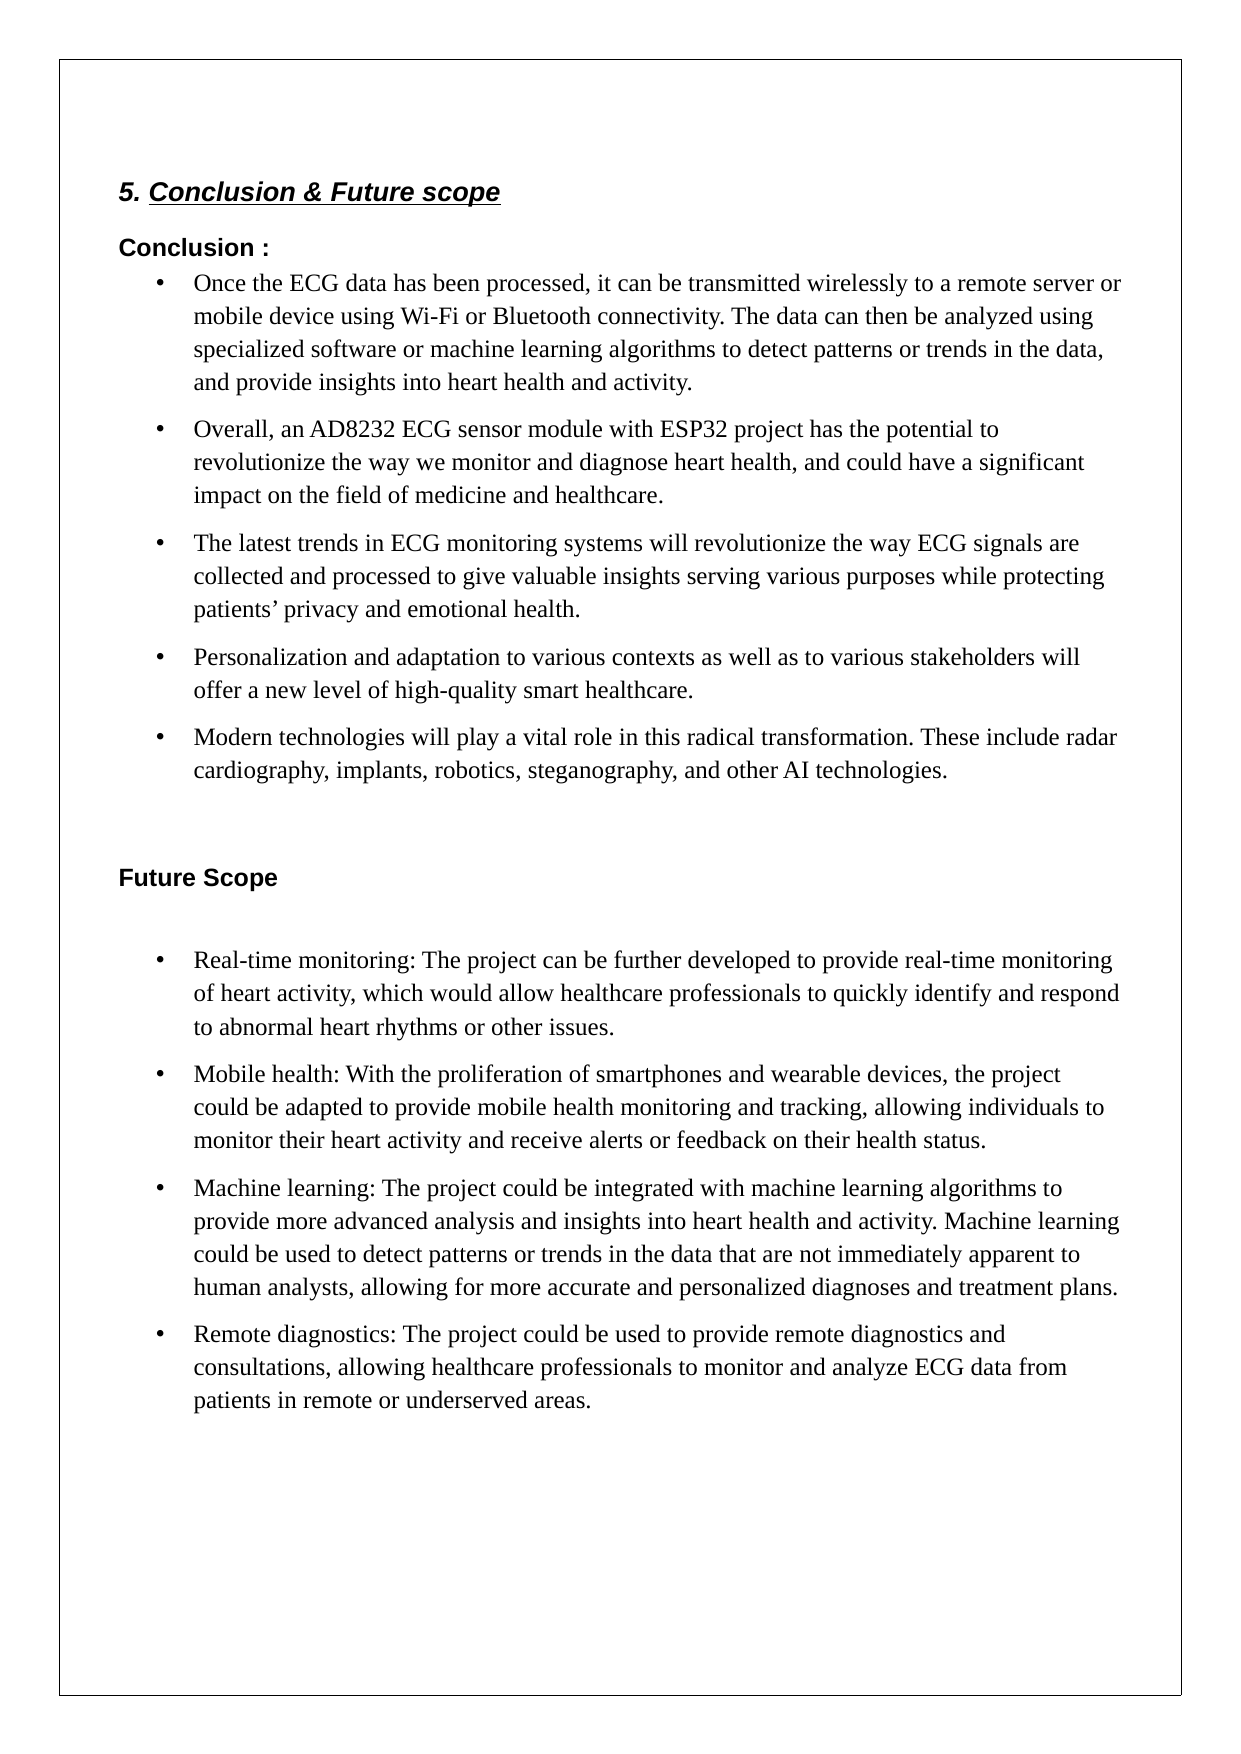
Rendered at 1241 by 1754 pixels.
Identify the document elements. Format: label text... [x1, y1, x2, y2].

list Machine learning: The project could be integrated with machine learning algorithms to provide more advanced analysis and insights into heart health and activity. Machine learning could be used to detect patterns or trends in the data that are not immediately apparent to human analysts, allowing for more accurate and personalized diagnoses and treatment plans. [156, 1173, 1122, 1301]
list Mobile health: With the proliferation of smartphones and wearable devices, the project could be adapted to provide mobile health monitoring and tracking, allowing individuals to monitor their heart activity and receive alerts or feedback on their health status. [156, 1059, 1122, 1154]
subtitle 5. Conclusion & Future scope [118, 176, 1122, 208]
list Modern technologies will play a vital role in this radical transformation. These include radar cardiography, implants, robotics, steganography, and other AI technologies. [156, 722, 1122, 784]
subtitle Conclusion : [118, 233, 1122, 261]
list Remote diagnostics: The project could be used to provide remote diagnostics and consultations, allowing healthcare professionals to monitor and analyze ECG data from patients in remote or underserved areas. [156, 1319, 1122, 1414]
list Overall, an AD8232 ECG sensor module with ESP32 project has the potential to revolutionize the way we monitor and diagnose heart health, and could have a significant impact on the field of medicine and healthcare. [156, 414, 1122, 509]
subtitle Future Scope [118, 863, 1122, 892]
list Once the ECG data has been processed, it can be transmitted wirelessly to a remote server or mobile device using Wi-Fi or Bluetooth connectivity. The data can then be analyzed using specialized software or machine learning algorithms to detect patterns or trends in the data, and provide insights into heart health and activity. [156, 268, 1122, 396]
list Real-time monitoring: The project can be further developed to provide real-time monitoring of heart activity, which would allow healthcare professionals to quickly identify and respond to abnormal heart rhythms or other issues. [156, 946, 1122, 1040]
list Personalization and adaptation to various contexts as well as to various stakeholders will offer a new level of high-quality smart healthcare. [156, 642, 1122, 703]
list The latest trends in ECG monitoring systems will revolutionize the way ECG signals are collected and processed to give valuable insights serving various purposes while protecting patients’ privacy and emotional health. [156, 528, 1122, 623]
